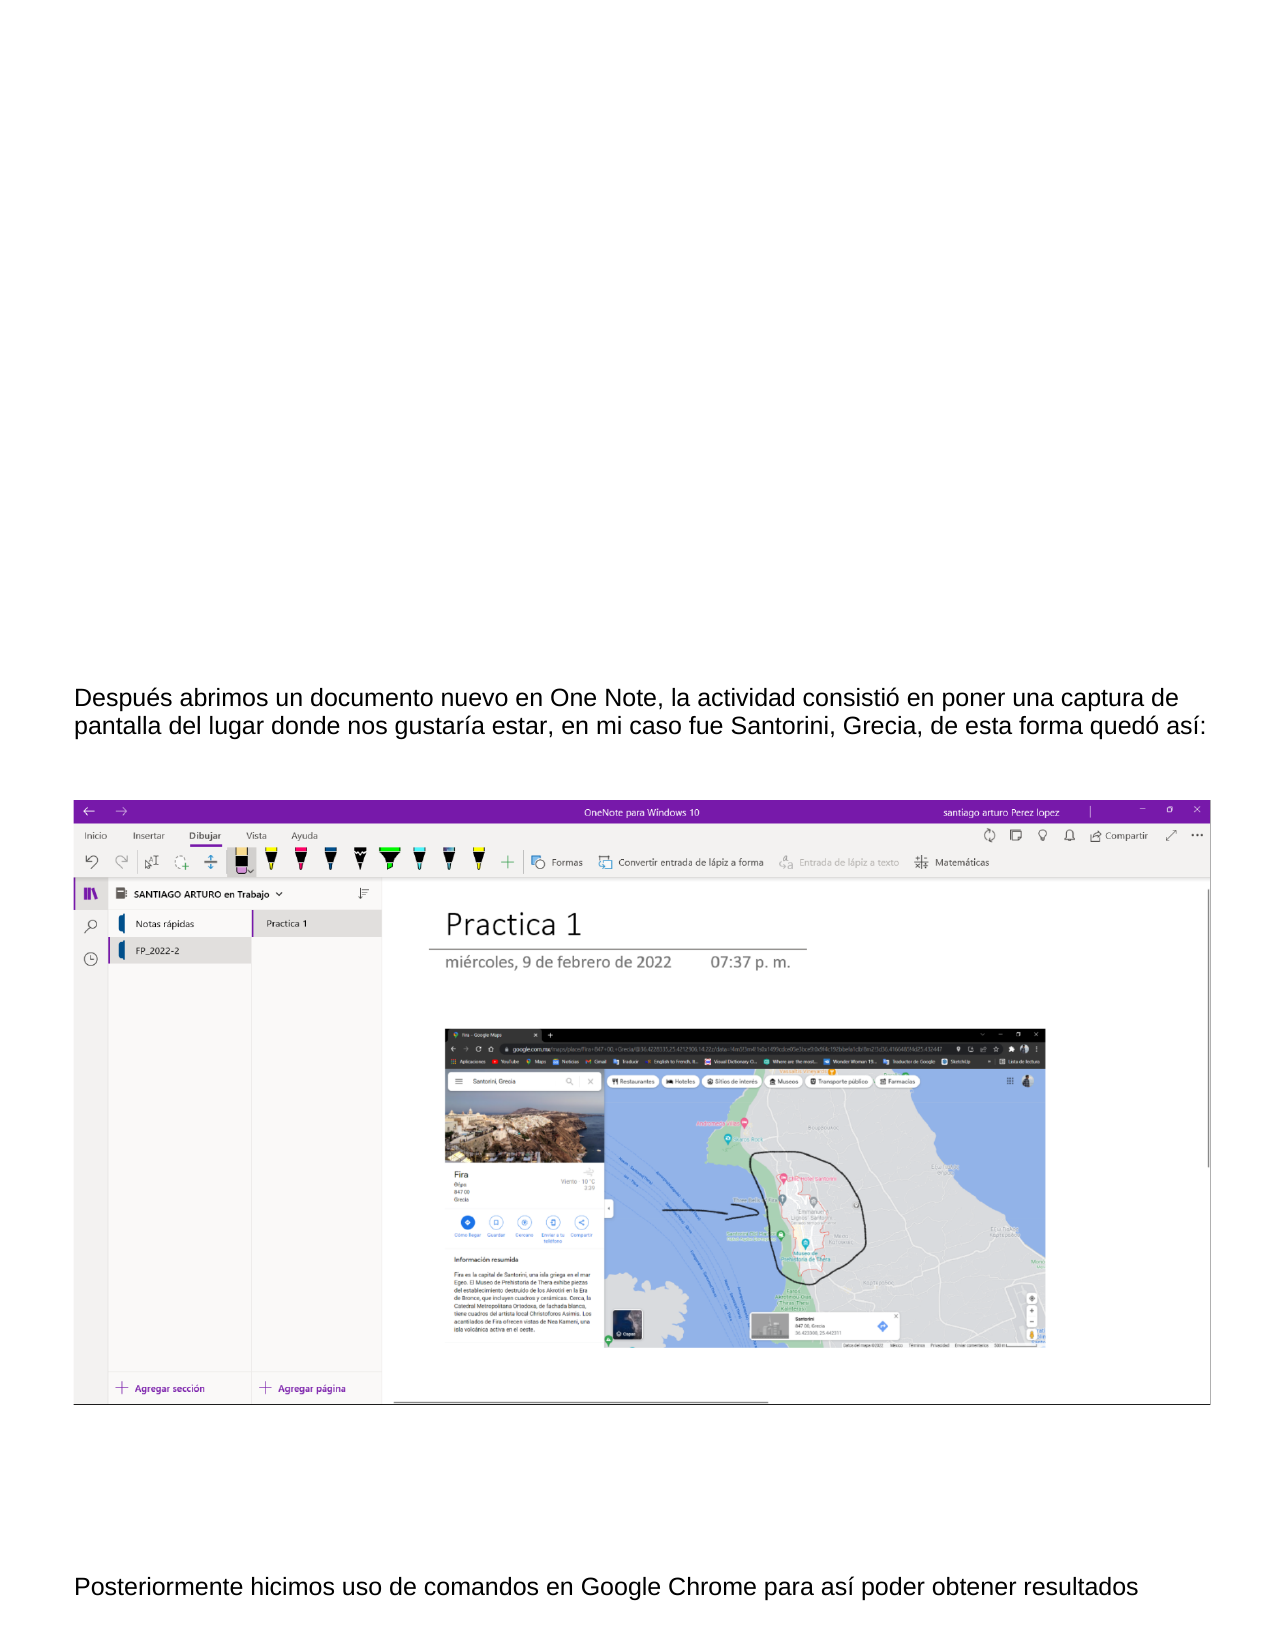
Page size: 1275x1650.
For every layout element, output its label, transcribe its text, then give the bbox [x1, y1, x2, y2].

text Posteriormente hicimos uso de comandos en Google Chrome para así poder obtener resultados [74, 1572, 1211, 1601]
text Después abrimos un documento nuevo en One Note, la actividad consistió en poner una captura de pantalla del lugar donde nos gustaría estar, en mi caso fue Santorini, Grecia, de esta forma quedó así: [74, 683, 1211, 740]
